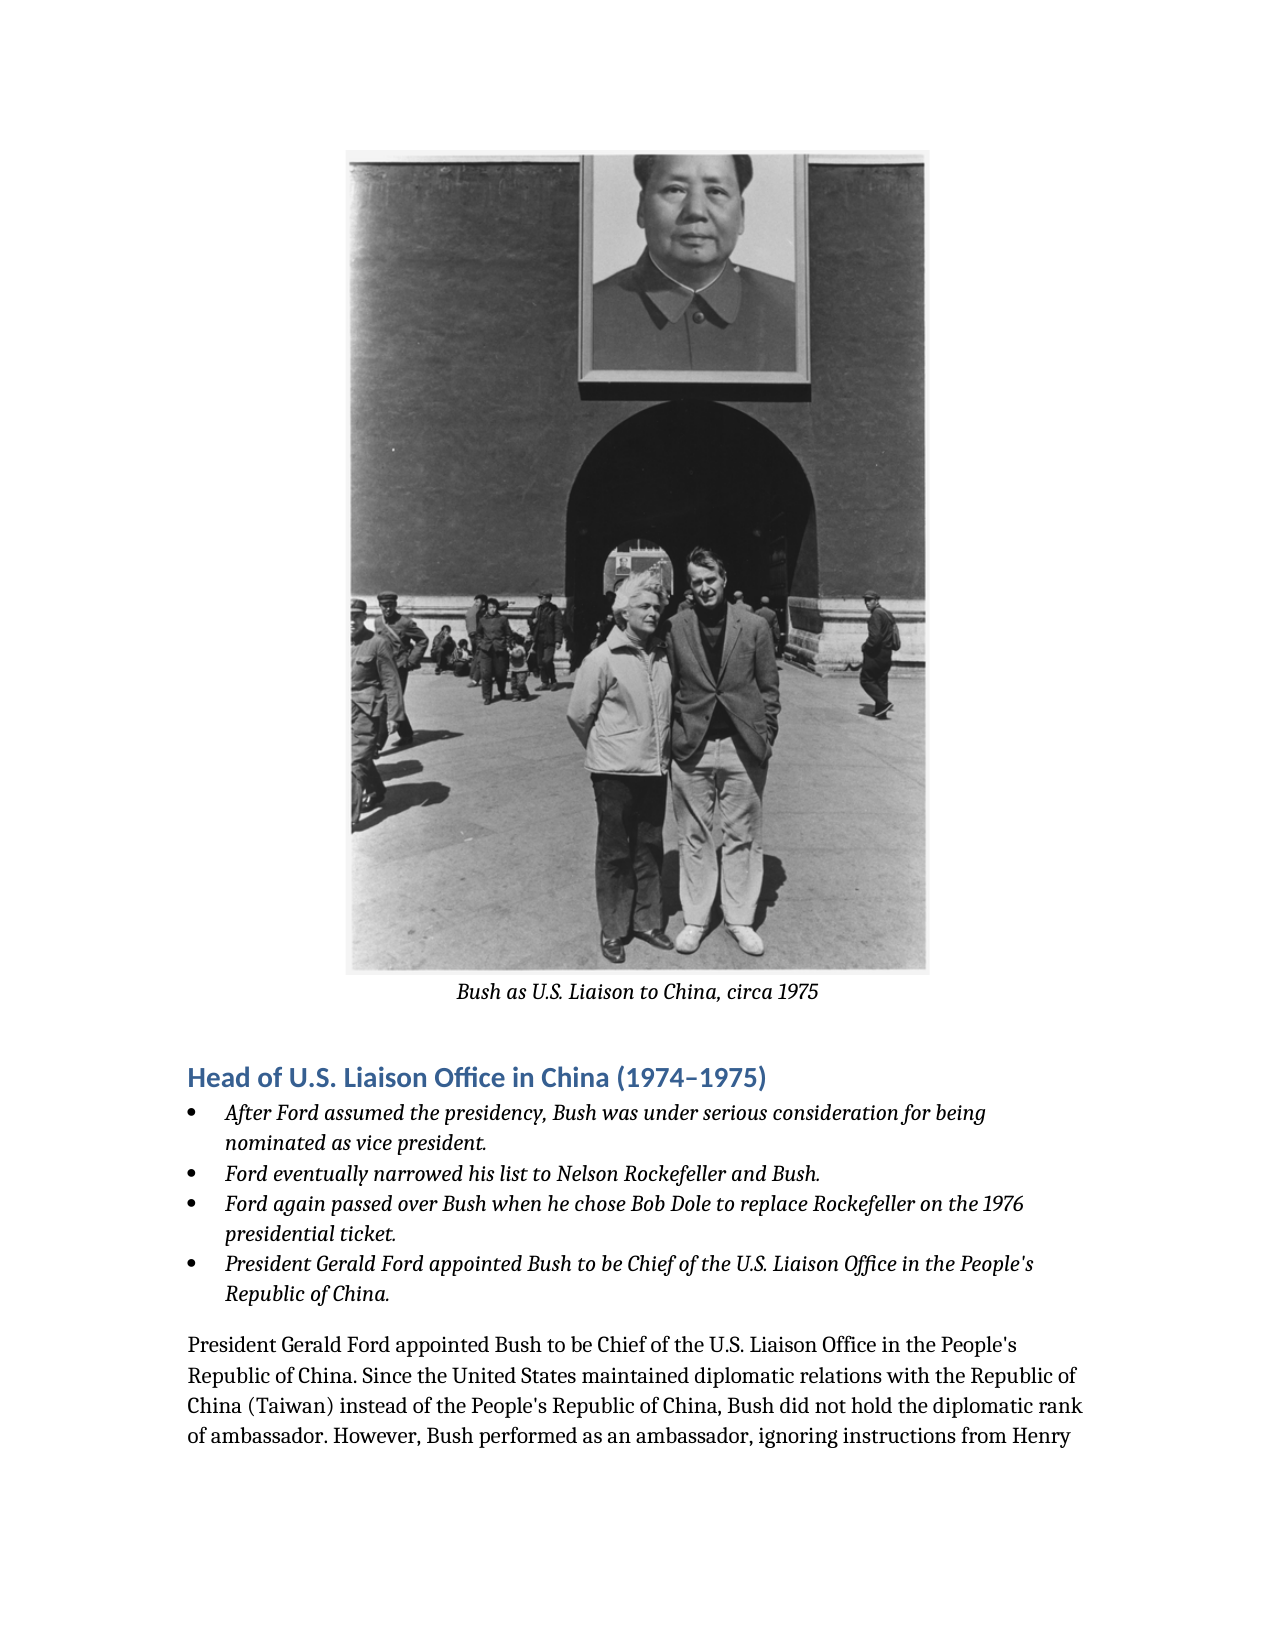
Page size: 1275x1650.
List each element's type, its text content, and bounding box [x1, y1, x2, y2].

list Ford again passed over Bush when he chose Bob Dole to replace Rockefeller on the 1976 presidential ticket. [187, 1191, 1087, 1247]
text Bush as U.S. Liaison to China, circa 1975 [187, 150, 1087, 1005]
text President Gerald Ford appointed Bush to be Chief of the U.S. Liaison Office in the People's Republic of China. Since the United States maintained diplomatic relations with the Republic of China (Taiwan) instead of the People's Republic of China, Bush did not hold the diplomatic rank of ambassador. However, Bush performed as an ambassador, ignoring instructions from Henry [187, 1332, 1087, 1449]
list President Gerald Ford appointed Bush to be Chief of the U.S. Liaison Office in the People's Republic of China. [187, 1251, 1087, 1308]
picture [345, 150, 930, 975]
list After Ford assumed the presidency, Bush was under serious consideration for being nominated as vice president. [187, 1100, 1087, 1157]
list Ford eventually narrowed his list to Nelson Rockefeller and Bush. [187, 1160, 1087, 1187]
subtitle Head of U.S. Liaison Office in China (1974–1975) [187, 1059, 1087, 1095]
